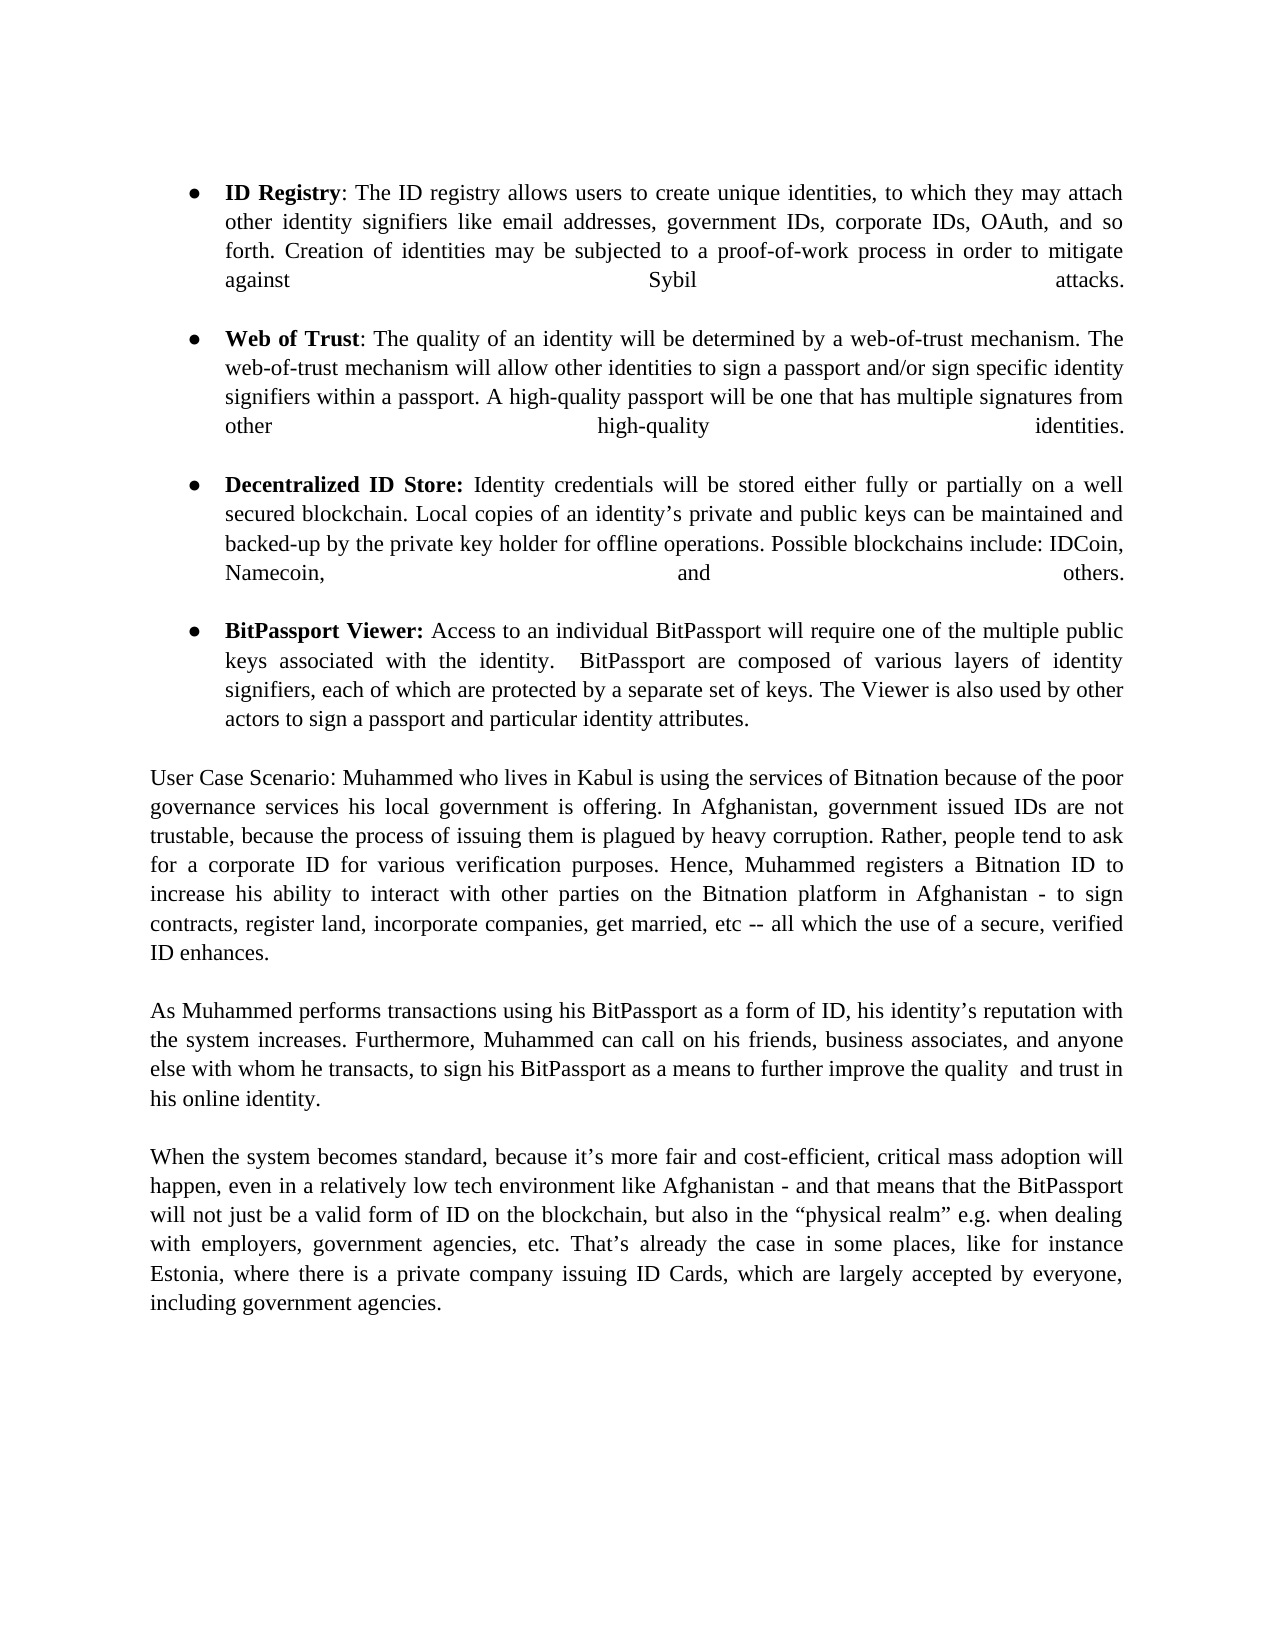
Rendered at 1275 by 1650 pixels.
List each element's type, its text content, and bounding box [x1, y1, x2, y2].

list BitPassport Viewer: Access to an individual BitPassport will require one of the multiple public keys associated with the identity. BitPassport are composed of various layers of identity signifiers, each of which are protected by a separate set of keys. The Viewer is also used by other actors to sign a passport and particular identity attributes. [187, 618, 1125, 731]
list ID Registry: The ID registry allows users to create unique identities, to which they may attach other identity signifiers like email addresses, government IDs, corporate IDs, OAuth, and so forth. Creation of identities may be subjected to a proof-of-work process in order to mitigate against Sybil attacks. [187, 179, 1125, 322]
text When the system becomes standard, because it’s more fair and cost-efficient, critical mass adoption will happen, even in a relatively low tech environment like Afghanistan - and that means that the BitPassport will not just be a valid form of ID on the blockchain, but also in the “physical realm” e.g. when dealing with employers, government agencies, etc. That’s already the case in some places, like for instance Estonia, where there is a private company issuing ID Cards, which are largely accepted by everyone, including government agencies. [150, 1144, 1125, 1315]
list Web of Trust: The quality of an identity will be determined by a web-of-trust mechanism. The web-of-trust mechanism will allow other identities to sign a passport and/or sign specific identity signifiers within a passport. A high-quality passport will be one that has multiple signatures from other high-quality identities. [187, 326, 1125, 468]
list Decentralized ID Store: Identity credentials will be stored either fully or partially on a well secured blockchain. Local copies of an identity’s private and public keys can be maintained and backed-up by the private key holder for offline operations. Possible blockchains include: IDCoin, Namecoin, and others. [187, 472, 1125, 614]
text As Muhammed performs transactions using his BitPassport as a form of ID, his identity’s reputation with the system increases. Furthermore, Muhammed can call on his friends, business associates, and anyone else with whom he transacts, to sign his BitPassport as a means to further improve the quality and trust in his online identity. [150, 998, 1125, 1111]
text User Case Scenario: Muhammed who lives in Kabul is using the services of Bitnation because of the poor governance services his local government is offering. In Afghanistan, government issued IDs are not trustable, because the process of issuing them is plagued by heavy corruption. Rather, people tend to ask for a corporate ID for various verification purposes. Hence, Muhammed registers a Bitnation ID to increase his ability to interact with other parties on the Bitnation platform in Afghanistan - to sign contracts, register land, incorporate companies, get married, etc -- all which the use of a secure, verified ID enhances. [150, 764, 1125, 965]
